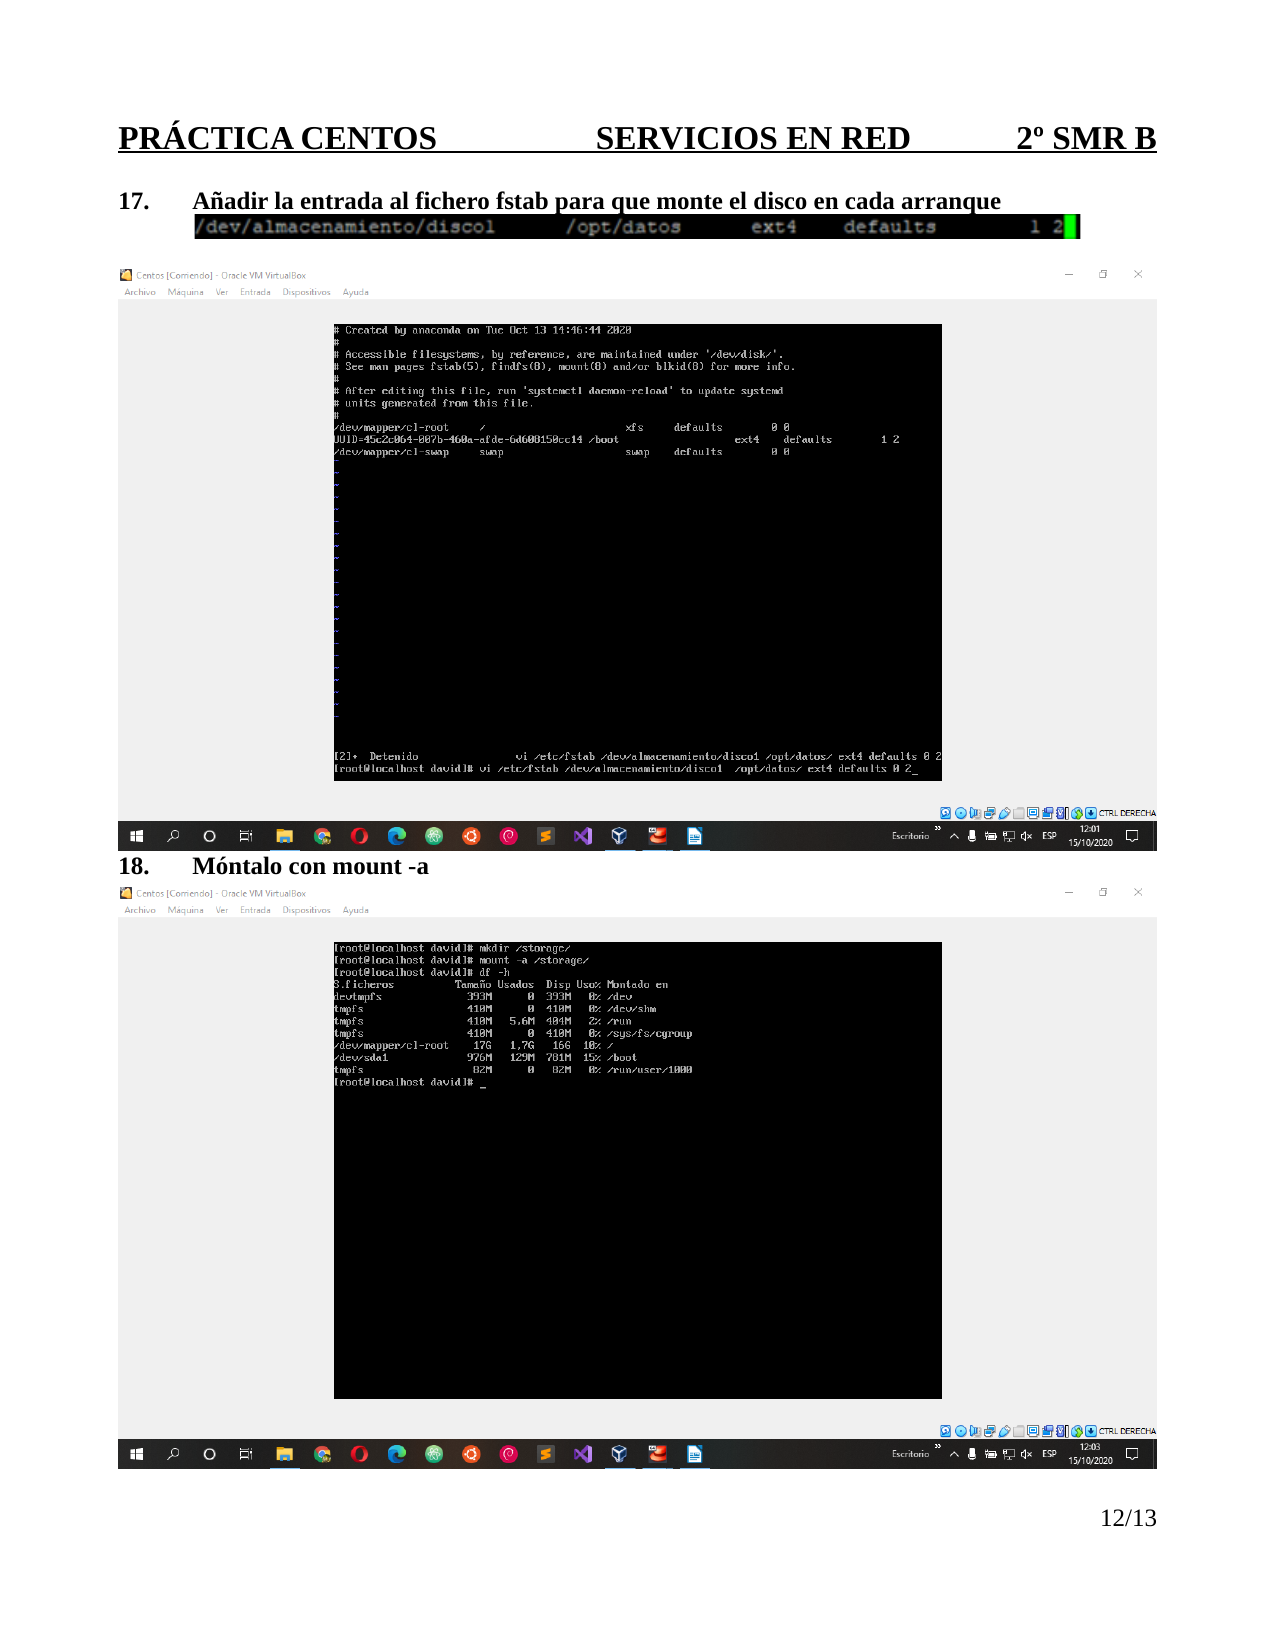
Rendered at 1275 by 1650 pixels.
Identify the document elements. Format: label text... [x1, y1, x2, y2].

text 17. Añadir la entrada al fichero fstab para que monte el disco en cada arranque [118, 186, 1157, 215]
picture [118, 266, 1157, 851]
picture [194, 214, 1081, 239]
picture [118, 884, 1157, 1469]
text 18. Móntalo con mount -a [118, 851, 1157, 879]
